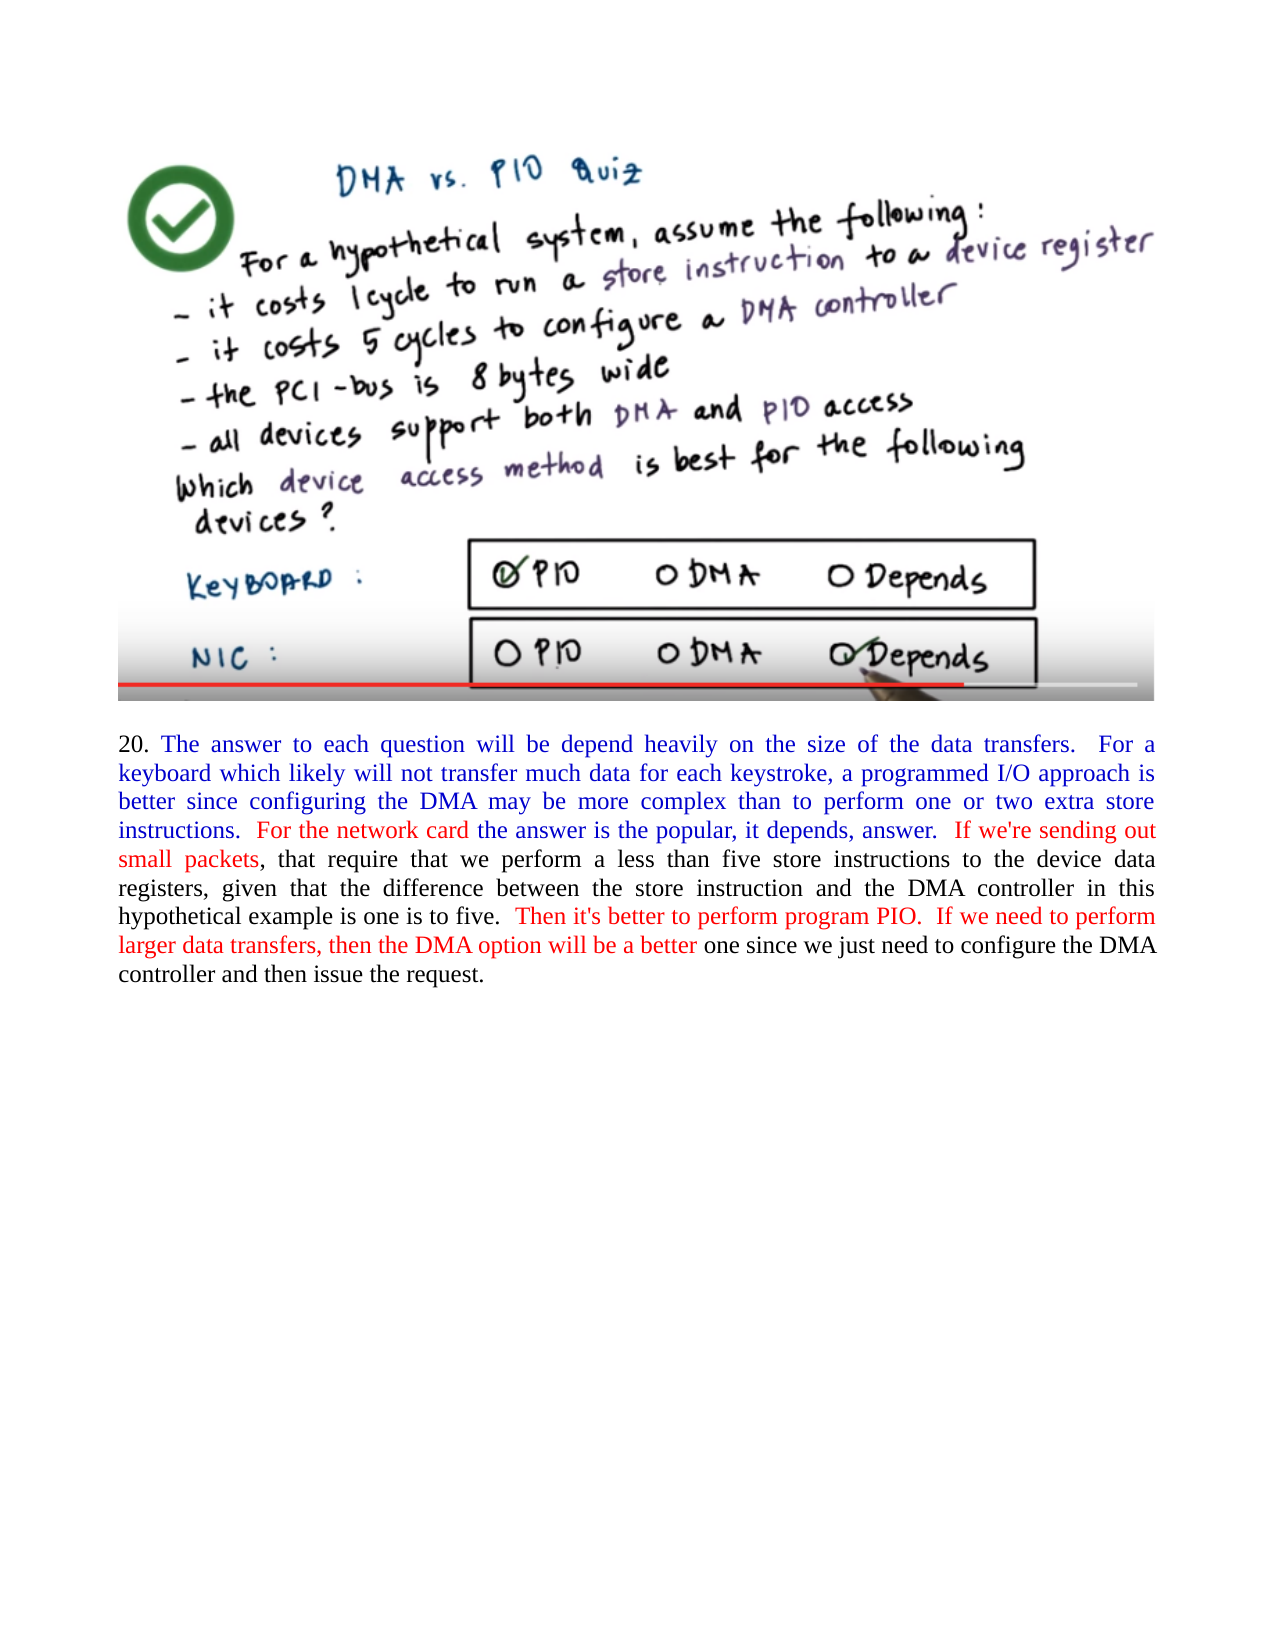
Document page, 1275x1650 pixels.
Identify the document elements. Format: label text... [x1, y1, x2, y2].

text 20. The answer to each question will be depend heavily on the size of the data transfers. For a keyboard which likely will not transfer much data for each keystroke, a programmed I/O approach is better since configuring the DMA may be more complex than to perform one or two extra store instructions. For the network card the answer is the popular, it depends, answer. If we're sending out small packets, that require that we perform a less than five store instructions to the device data registers, given that the difference between the store instruction and the DMA controller in this hypothetical example is one is to five. Then it's better to perform program PIO. If we need to perform larger data transfers, then the DMA option will be a better one since we just need to configure the DMA controller and then issue the request. [118, 729, 1157, 988]
picture [118, 146, 1157, 701]
